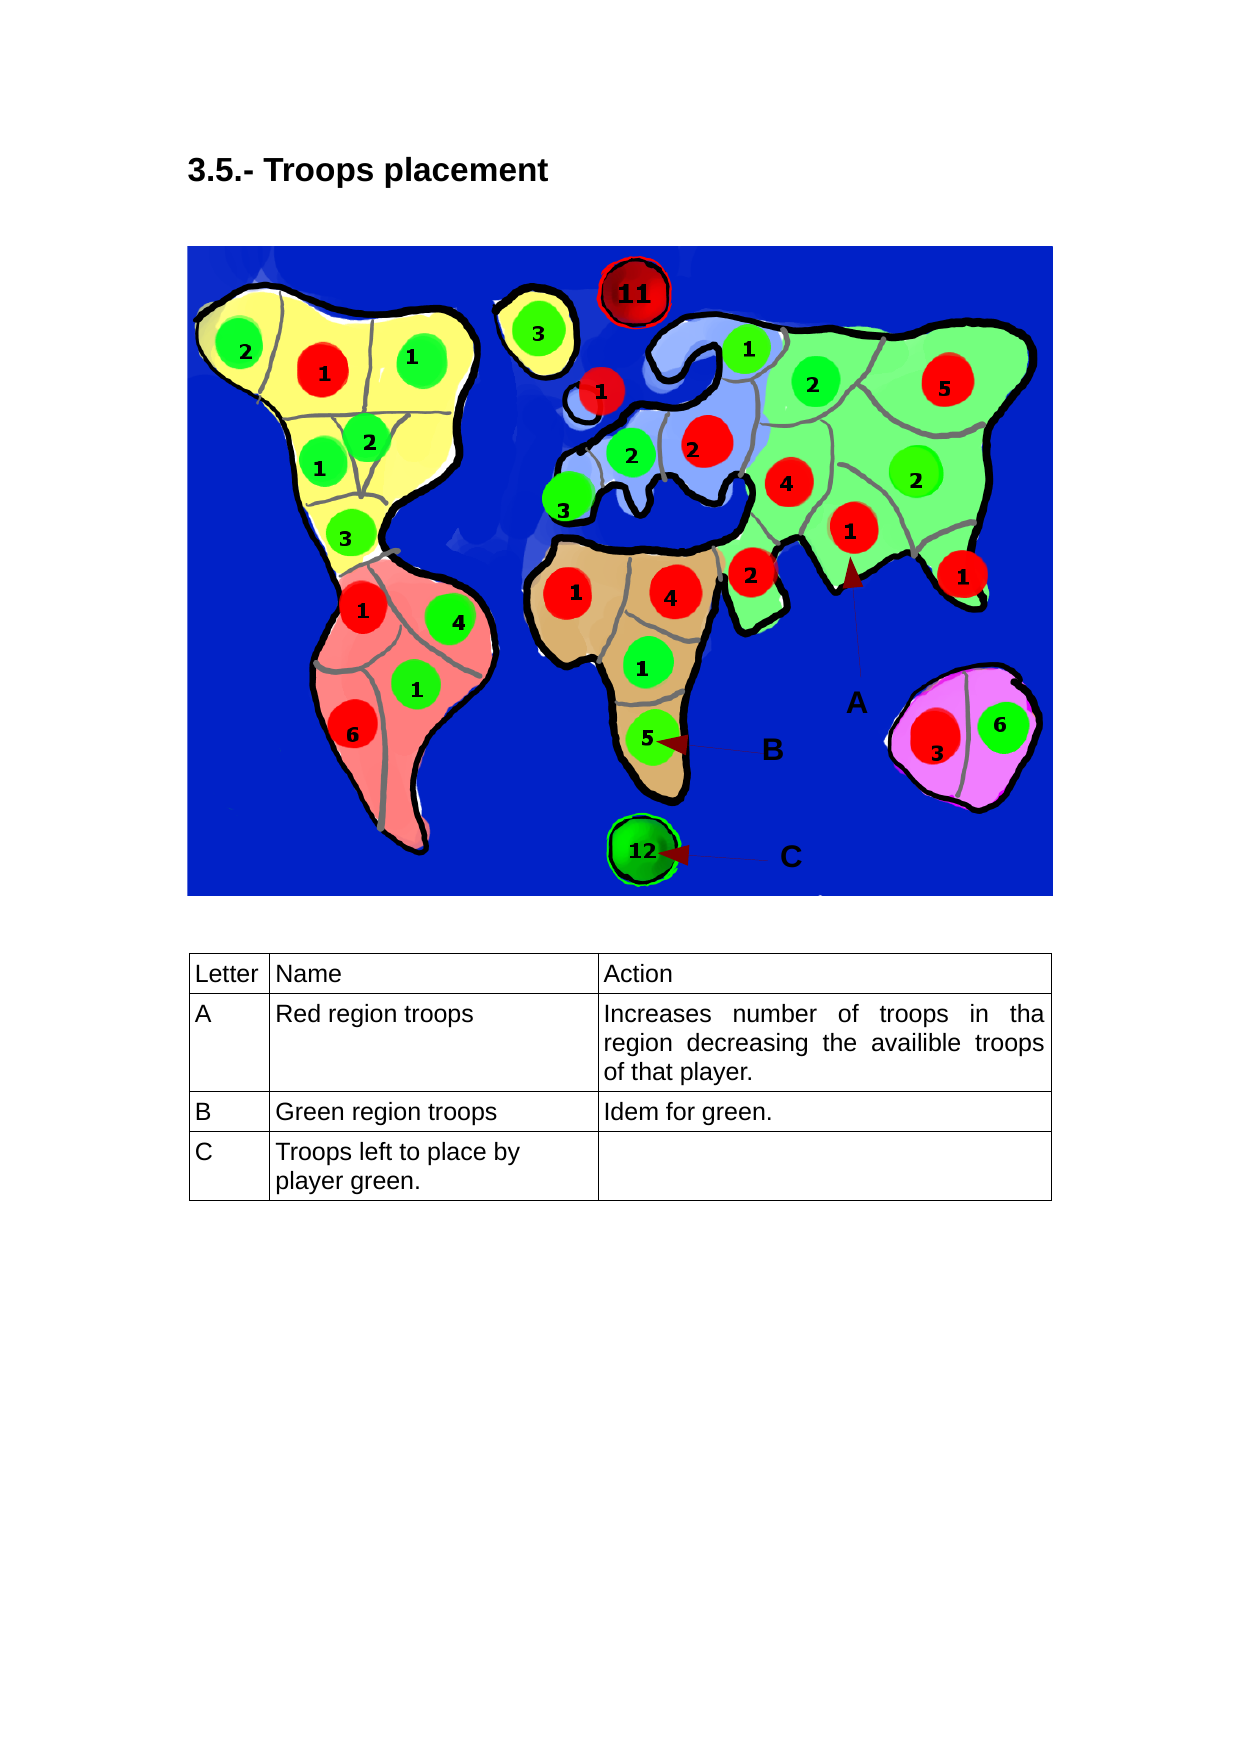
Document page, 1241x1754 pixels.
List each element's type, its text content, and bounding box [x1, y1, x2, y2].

table_header Action [599, 954, 1051, 993]
table_cell Green region troops [270, 1092, 598, 1131]
table_cell A [190, 994, 269, 1091]
table_header Letter [190, 954, 269, 993]
table_cell C [190, 1132, 269, 1200]
table_cell Troops left to place by player green. [270, 1132, 598, 1200]
table_cell Red region troops [270, 994, 598, 1091]
table_cell Idem for green. [599, 1092, 1051, 1131]
table_cell [599, 1132, 1051, 1200]
table_cell B [190, 1092, 269, 1131]
text 3.5.- Troops placement [187, 150, 1053, 188]
picture [187, 246, 1053, 896]
table_header Name [270, 954, 598, 993]
table_cell Increases number of troops in tha region decreasing the availible troops of that player. [599, 994, 1051, 1091]
